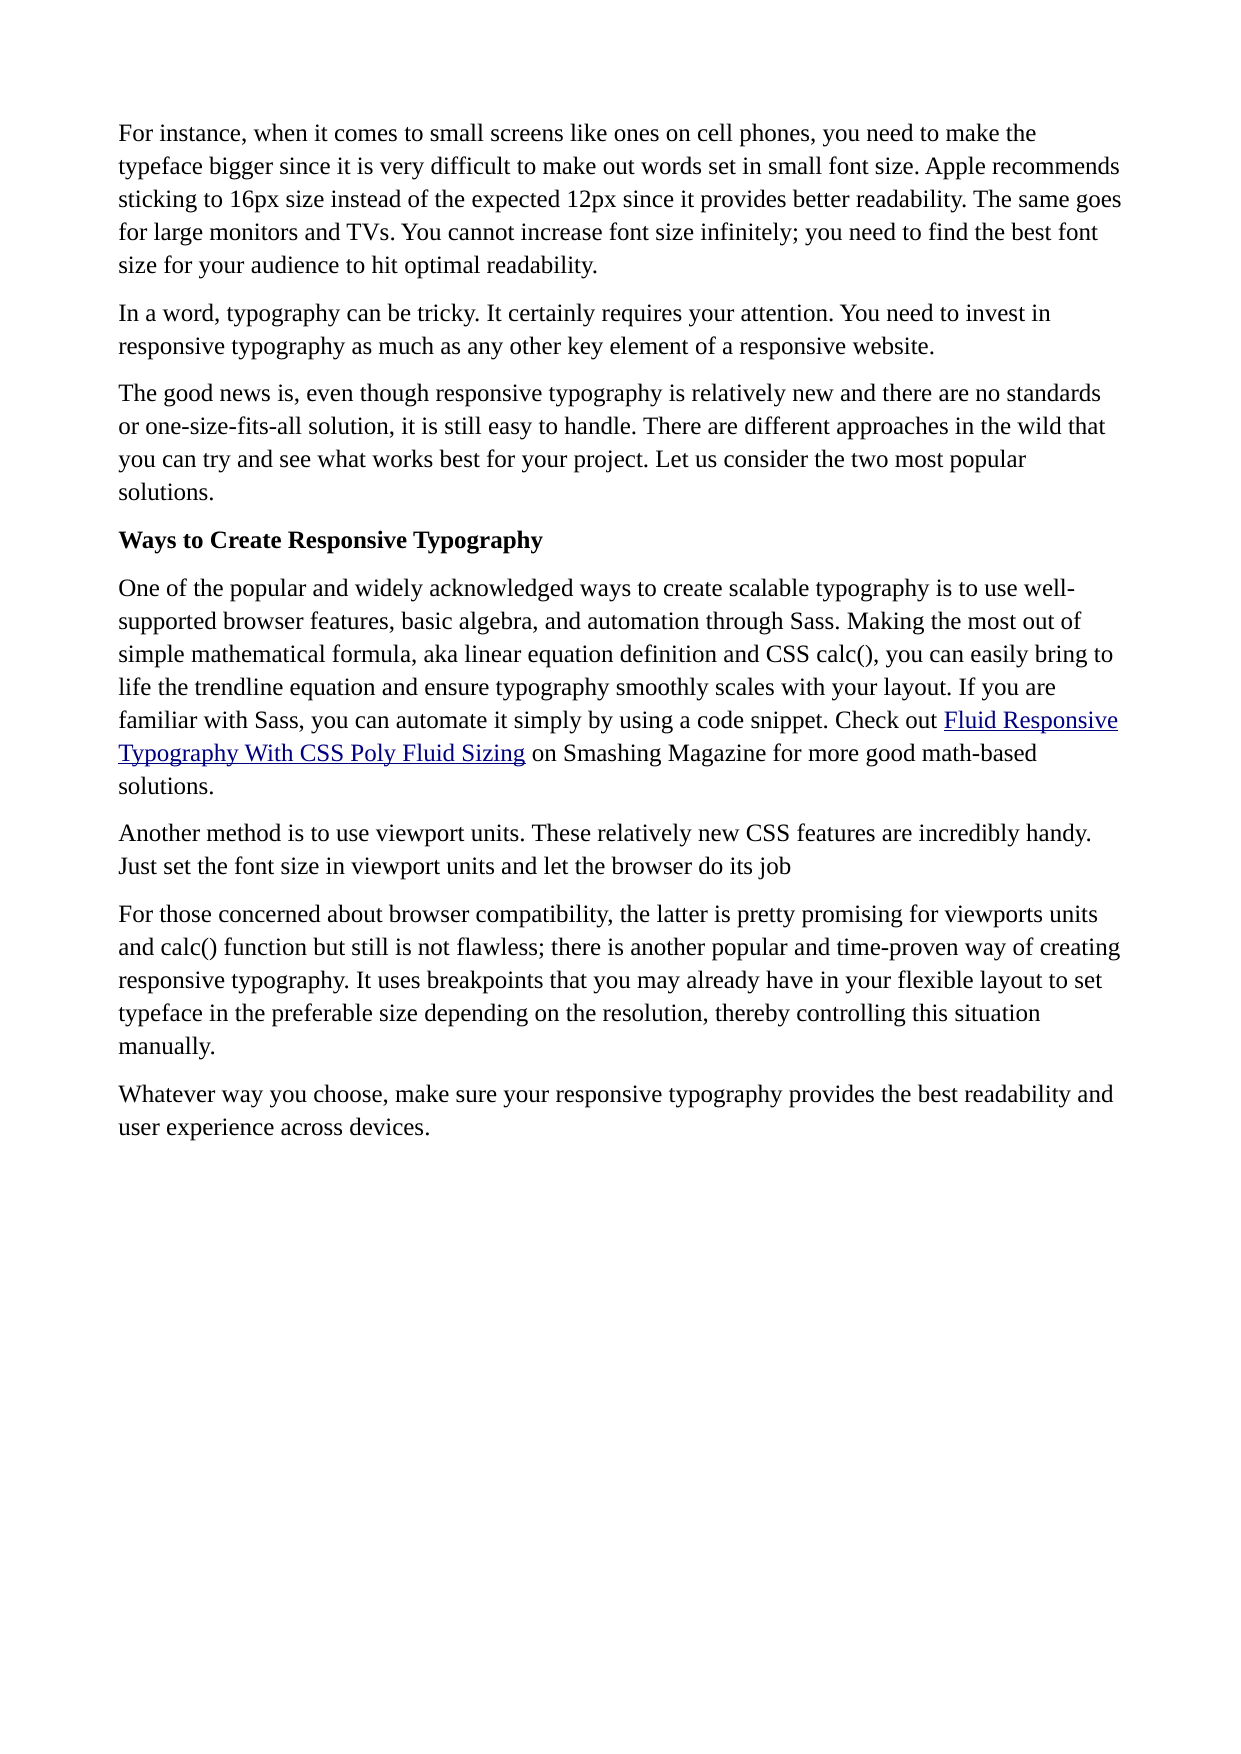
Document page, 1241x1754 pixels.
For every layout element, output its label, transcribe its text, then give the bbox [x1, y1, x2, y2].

text The good news is, even though responsive typography is relatively new and there are no standards or one-size-fits-all solution, it is still easy to handle. There are different approaches in the wild that you can try and see what works best for your project. Let us consider the two most popular solutions. [118, 378, 1122, 506]
text Ways to Create Responsive Typography [118, 525, 1122, 554]
text For those concerned about browser compatibility, the latter is pretty promising for viewports units and calc() function but still is not flawless; there is another popular and time-proven way of creating responsive typography. It uses breakpoints that you may already have in your flexible layout to set typeface in the preferable size depending on the resolution, thereby controlling this situation manually. [118, 899, 1122, 1060]
text In a word, typography can be tricky. It certainly requires your attention. You need to invest in responsive typography as much as any other key element of a responsive website. [118, 298, 1122, 359]
text Another method is to use viewport units. These relatively new CSS features are incredibly handy. Just set the font size in viewport units and let the browser do its job [118, 818, 1122, 880]
text For instance, when it comes to small screens like ones on cell phones, you need to make the typeface bigger since it is very difficult to make out words set in small font size. Apple recommends sticking to 16px size instead of the expected 12px since it provides better readability. The same goes for large monitors and TVs. You cannot increase font size infinitely; you need to find the best font size for your audience to hit optimal readability. [118, 118, 1122, 279]
text Whatever way you choose, make sure your responsive typography provides the best readability and user experience across devices. [118, 1079, 1122, 1141]
text One of the popular and widely acknowledged ways to create scalable typography is to use well-supported browser features, basic algebra, and automation through Sass. Making the most out of simple mathematical formula, aka linear equation definition and CSS calc(), you can easily bring to life the trendline equation and ensure typography smoothly scales with your layout. If you are familiar with Sass, you can automate it simply by using a code snippet. Check out Fluid Responsive Typography With CSS Poly Fluid Sizing on Smashing Magazine for more good math-based solutions. [118, 573, 1122, 799]
